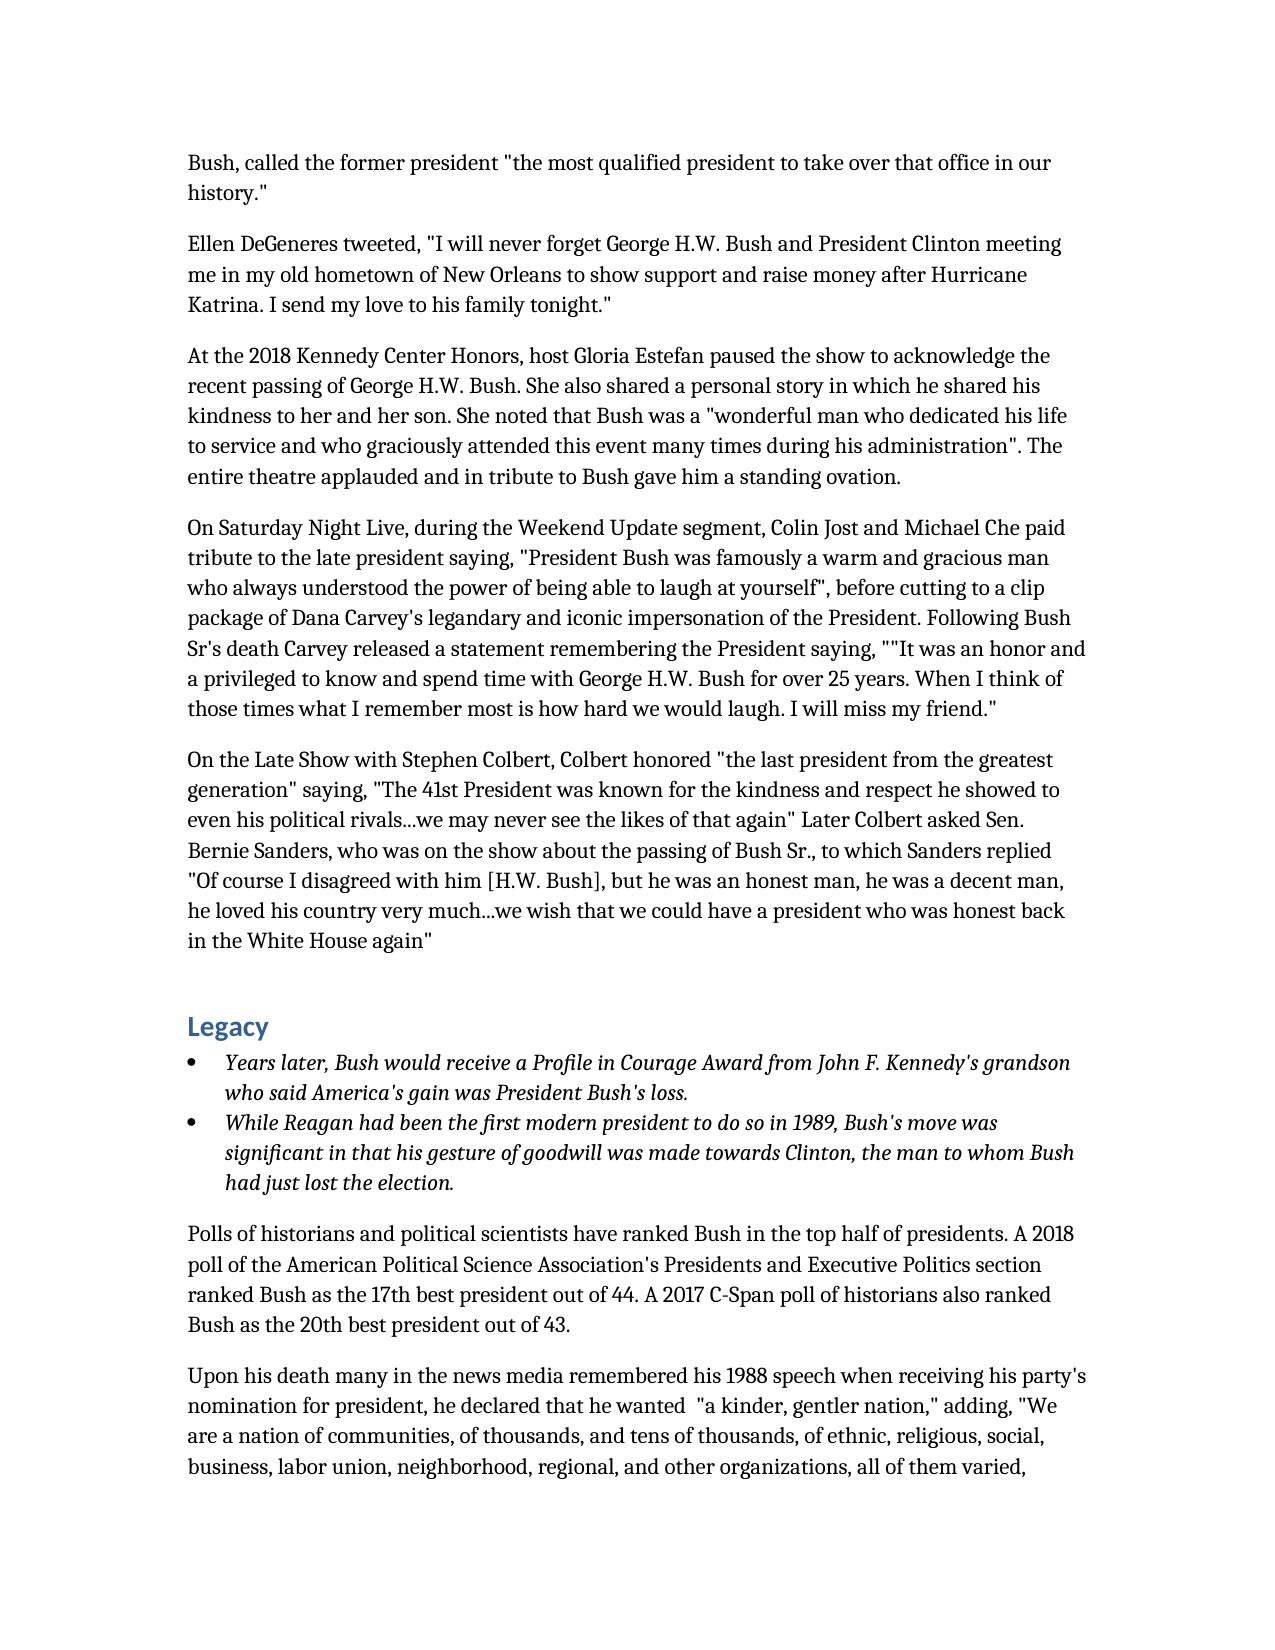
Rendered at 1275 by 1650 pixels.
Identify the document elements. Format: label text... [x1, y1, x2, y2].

list While Reagan had been the first modern president to do so in 1989, Bush's move was significant in that his gesture of goodwill was made towards Clinton, the man to whom Bush had just lost the election. [187, 1110, 1087, 1196]
list Years later, Bush would receive a Profile in Courage Award from John F. Kennedy's grandson who said America's gain was President Bush's loss. [187, 1049, 1087, 1106]
subtitle Legacy [187, 1008, 1087, 1044]
text Bush, called the former president "the most qualified president to take over that office in our history." [187, 150, 1087, 207]
text Upon his death many in the news media remembered his 1988 speech when receiving his party's nomination for president, he declared that he wanted "a kinder, gentler nation," adding, "We are a nation of communities, of thousands, and tens of thousands, of ethnic, religious, social, business, labor union, neighborhood, regional, and other organizations, all of them varied, [187, 1363, 1087, 1480]
text Ellen DeGeneres tweeted, "I will never forget George H.W. Bush and President Clinton meeting me in my old hometown of New Orleans to show support and raise money after Hurricane Katrina. I send my love to his family tonight." [187, 231, 1087, 318]
text Polls of historians and political scientists have ranked Bush in the top half of presidents. A 2018 poll of the American Political Science Association's Presidents and Executive Politics section ranked Bush as the 17th best president out of 44. A 2017 C-Span poll of historians also ranked Bush as the 20th best president out of 43. [187, 1221, 1087, 1338]
text On Saturday Night Live, during the Weekend Update segment, Colin Jost and Michael Che paid tribute to the late president saying, "President Bush was famously a warm and gracious man who always understood the power of being able to laugh at yourself", before cutting to a clip package of Dana Carvey's legandary and iconic impersonation of the President. Following Bush Sr's death Carvey released a statement remembering the President saying, ""It was an honor and a privileged to know and spend time with George H.W. Bush for over 25 years. When I think of those times what I remember most is how hard we would laugh. I will miss my friend." [187, 514, 1087, 722]
text At the 2018 Kennedy Center Honors, host Gloria Estefan paused the show to acknowledge the recent passing of George H.W. Bush. She also shared a personal story in which he shared his kindness to her and her son. She noted that Bush was a "wonderful man who dedicated his life to service and who graciously attended this event many times during his administration". The entire theatre applauded and in tribute to Bush gave him a standing ovation. [187, 343, 1087, 490]
text On the Late Show with Stephen Colbert, Colbert honored "the last president from the greatest generation" saying, "The 41st President was known for the kindness and respect he showed to even his political rivals...we may never see the likes of that again" Later Colbert asked Sen. Bernie Sanders, who was on the show about the passing of Bush Sr., to which Sanders replied "Of course I disagreed with him [H.W. Bush], but he was an honest man, he was a decent man, he loved his country very much...we wish that we could have a president who was honest back in the White House again" [187, 747, 1087, 954]
